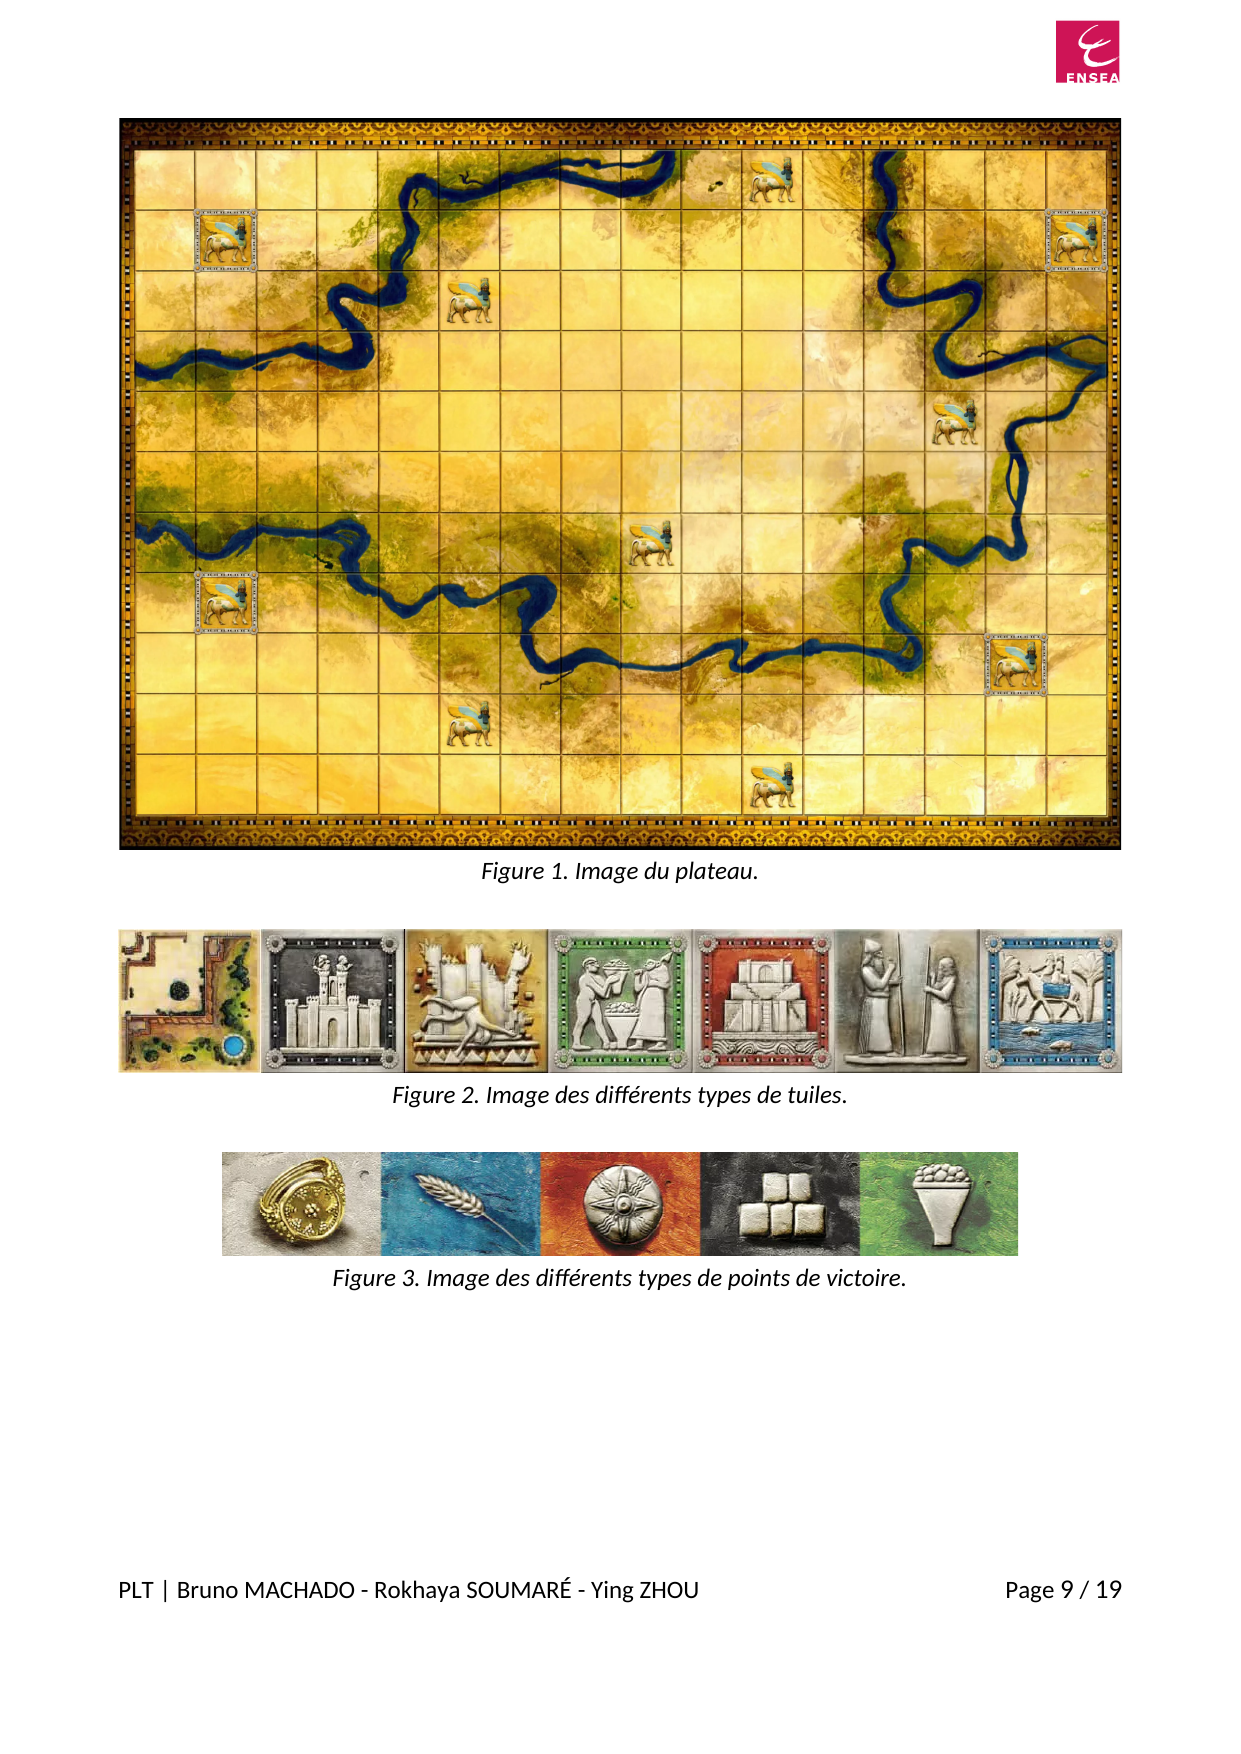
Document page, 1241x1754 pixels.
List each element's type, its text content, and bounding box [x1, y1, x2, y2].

picture [222, 1152, 1019, 1256]
text Figure 3. Image des différents types de points de victoire. [118, 1262, 1122, 1292]
text Figure 2. Image des différents types de tuiles. [118, 1079, 1122, 1109]
text Figure 1. Image du plateau. [118, 856, 1122, 886]
picture [118, 929, 1123, 1073]
picture [119, 118, 1122, 850]
picture [1054, 18, 1122, 84]
